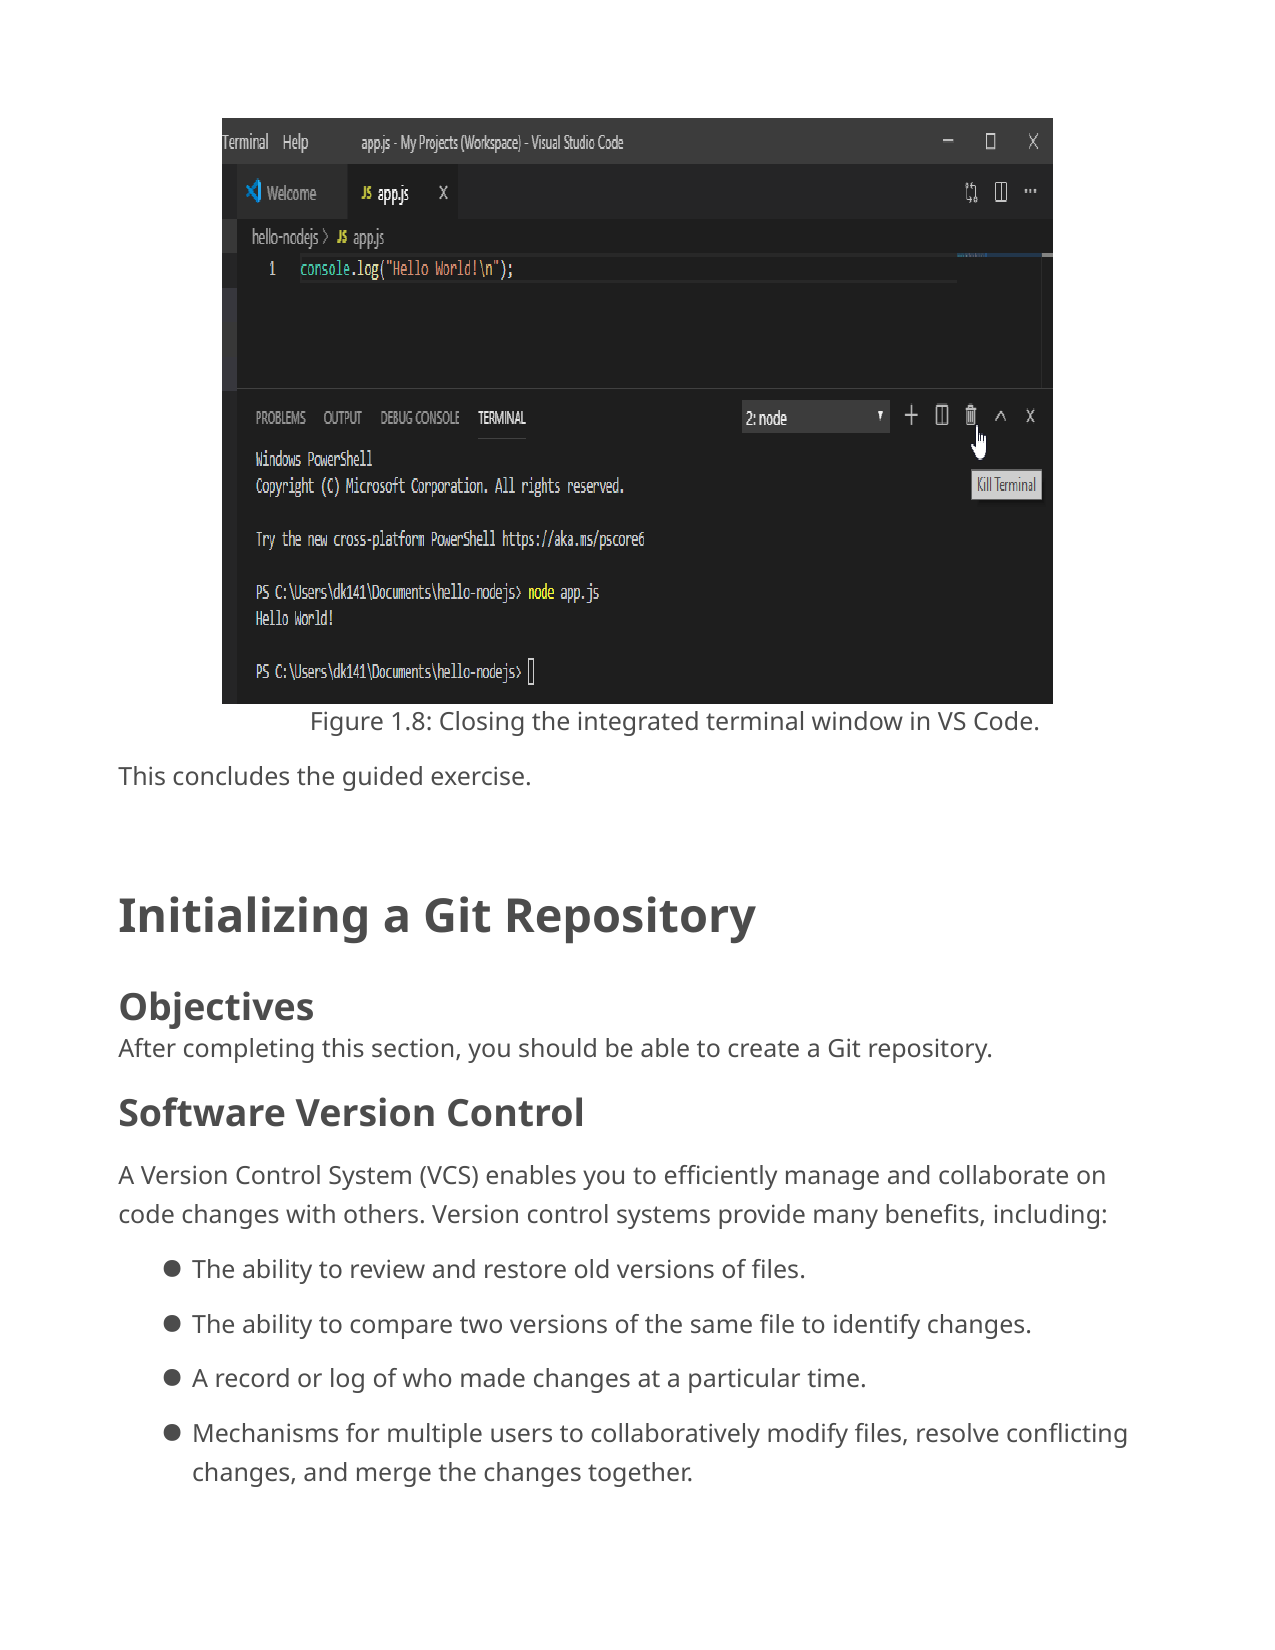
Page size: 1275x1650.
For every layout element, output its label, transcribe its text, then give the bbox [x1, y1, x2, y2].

subtitle Objectives [118, 980, 1157, 1031]
list The ability to compare two versions of the same file to identify changes. [162, 1306, 1157, 1340]
subtitle Software Version Control [118, 1086, 1157, 1137]
subtitle Initializing a Git Repository [118, 882, 1157, 946]
picture [222, 118, 1053, 704]
list A record or log of who made changes at a particular time. [162, 1361, 1157, 1395]
text After completing this section, you should be able to create a Git repository. [118, 1031, 1157, 1065]
list Mechanisms for multiple users to collaboratively modify files, resolve conflicting changes, and merge the changes together. [162, 1416, 1157, 1489]
text A Version Control System (VCS) enables you to efficiently manage and collaborate on code changes with others. Version control systems provide many benefits, including: [118, 1158, 1157, 1231]
list The ability to review and restore old versions of files. [162, 1252, 1157, 1286]
text This concludes the guided exercise. [118, 759, 1157, 793]
list Figure 1.8: Closing the integrated terminal window in VS Code. [156, 704, 1157, 738]
